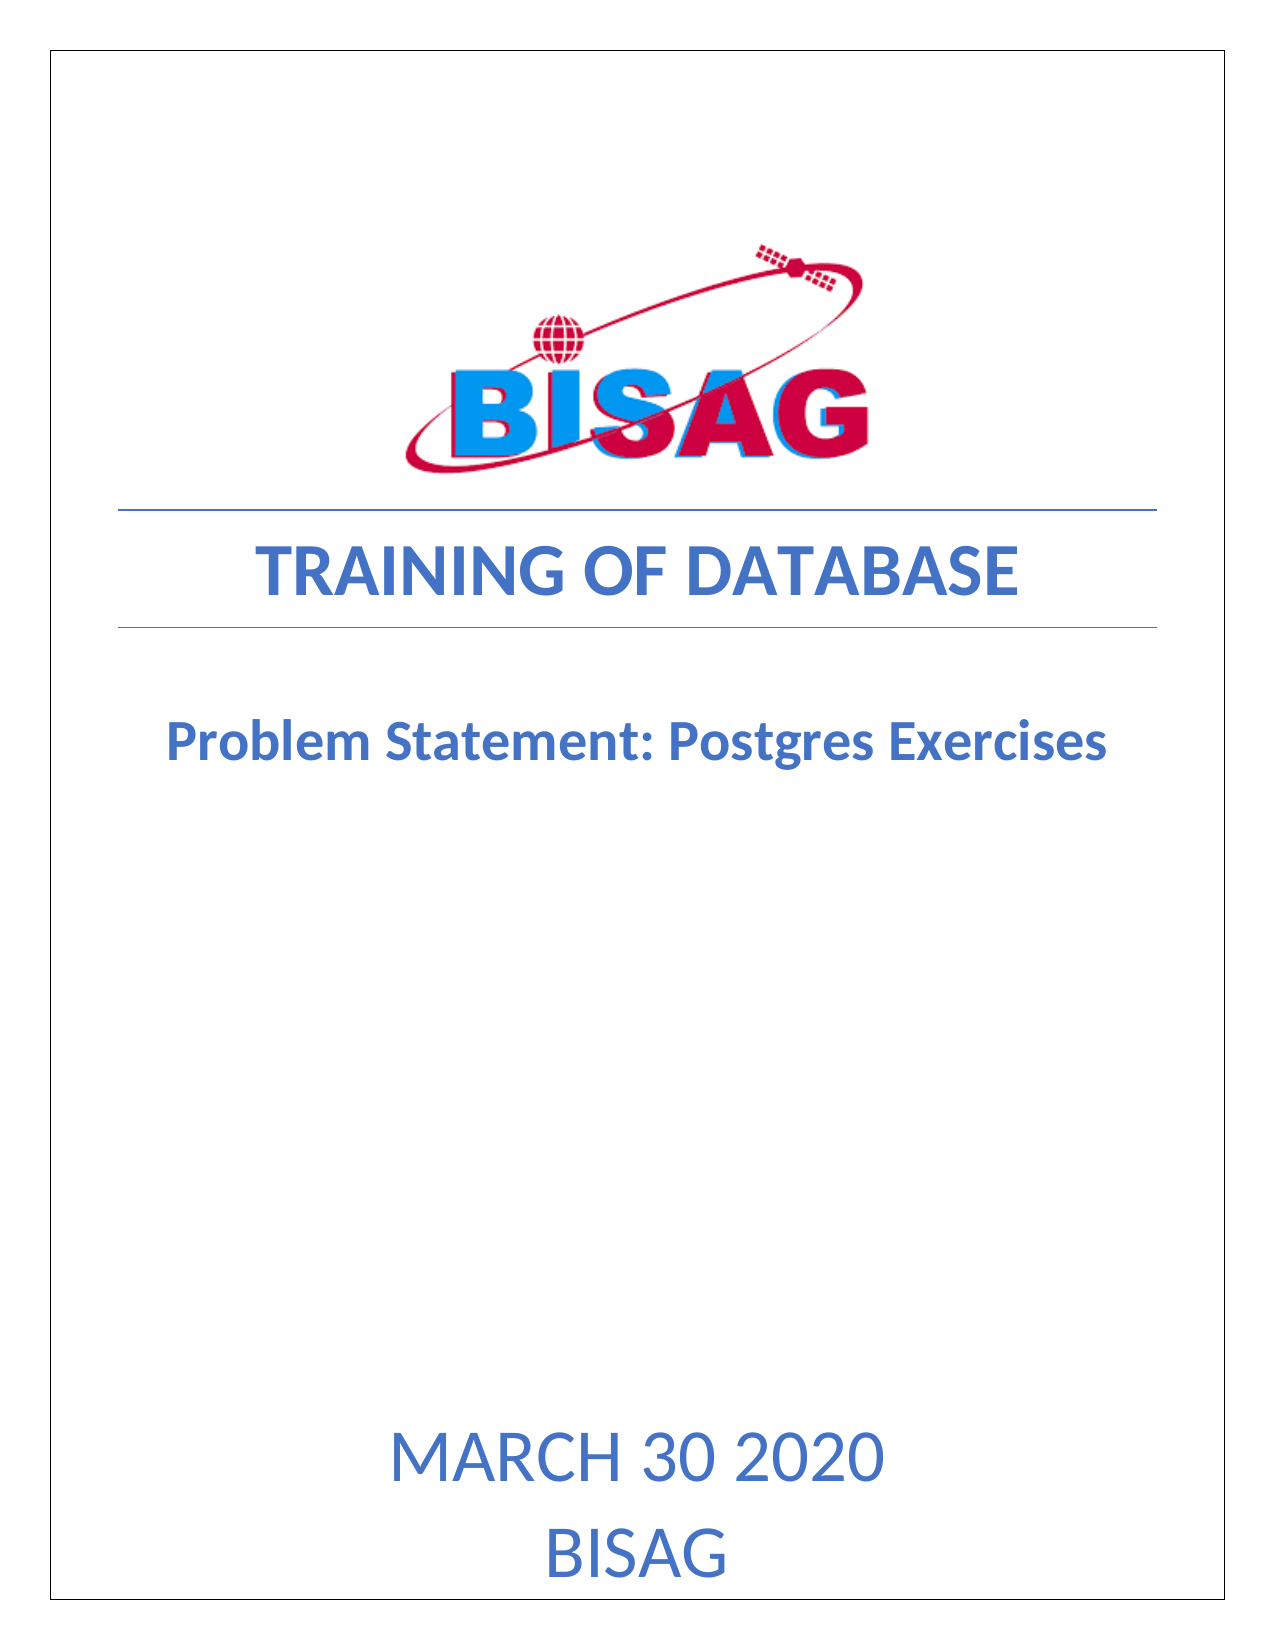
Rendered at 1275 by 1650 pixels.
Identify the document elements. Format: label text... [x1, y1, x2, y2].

text Problem Statement: Postgres Exercises [118, 703, 1157, 775]
text March 30 2020 [118, 1409, 1155, 1501]
picture [389, 235, 886, 484]
text BISAG [118, 1505, 1155, 1596]
text TRAINING OF DATABASE [118, 511, 1157, 627]
